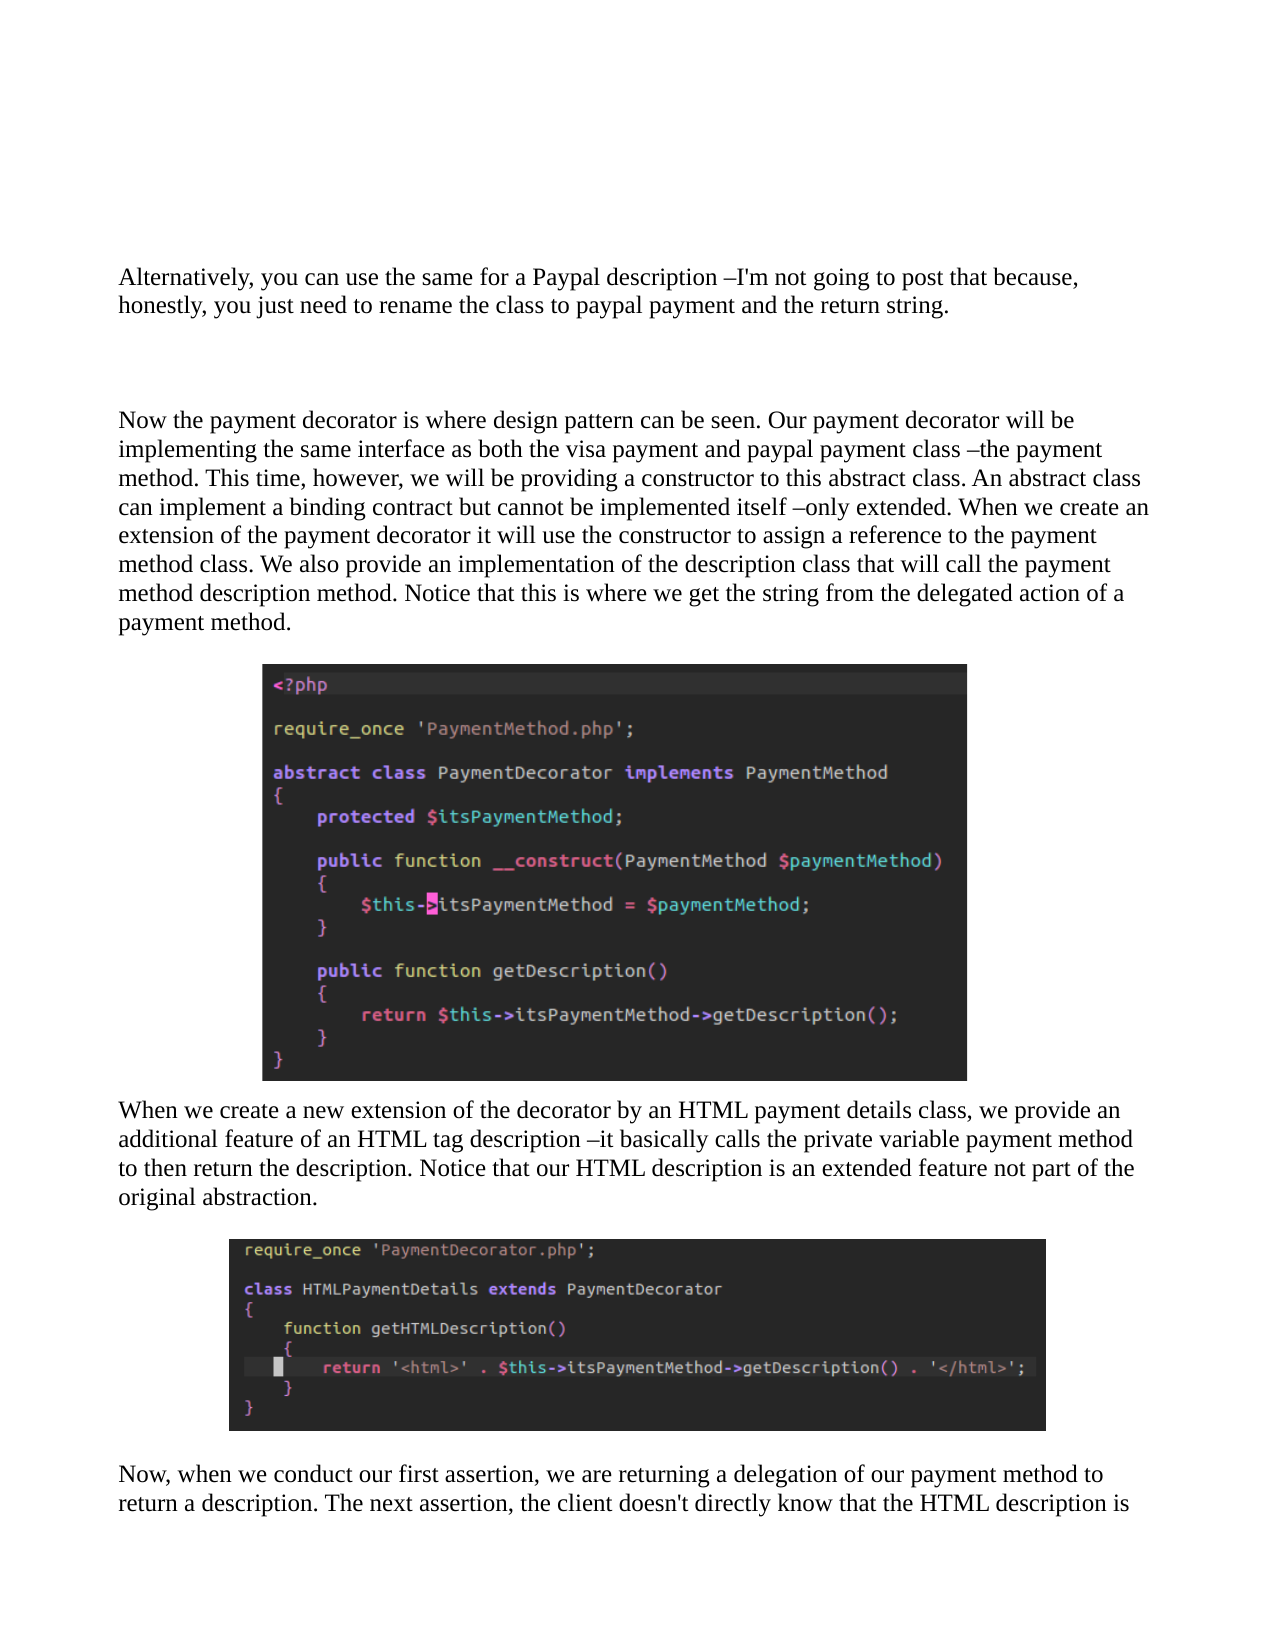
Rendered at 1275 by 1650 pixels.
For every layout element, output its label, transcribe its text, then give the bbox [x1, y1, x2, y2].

picture [262, 664, 968, 1081]
text When we create a new extension of the decorator by an HTML payment details class, we provide an additional feature of an HTML tag description –it basically calls the private variable payment method to then return the description. Notice that our HTML description is an extended feature not part of the original abstraction. [118, 1096, 1157, 1211]
picture [229, 1239, 1046, 1431]
text Now the payment decorator is where design pattern can be seen. Our payment decorator will be implementing the same interface as both the visa payment and paypal payment class –the payment method. This time, however, we will be providing a constructor to this abstract class. An abstract class can implement a binding contract but cannot be implemented itself –only extended. When we create an extension of the payment decorator it will use the constructor to assign a reference to the payment method class. We also provide an implementation of the description class that will call the payment method description method. Notice that this is where we get the string from the delegated action of a payment method. [118, 406, 1157, 636]
text Now, when we conduct our first assertion, we are returning a delegation of our payment method to return a description. The next assertion, the client doesn't directly know that the HTML description is [118, 1459, 1157, 1517]
text Alternatively, you can use the same for a Paypal description –I'm not going to post that because, honestly, you just need to rename the class to paypal payment and the return string. [118, 262, 1157, 319]
